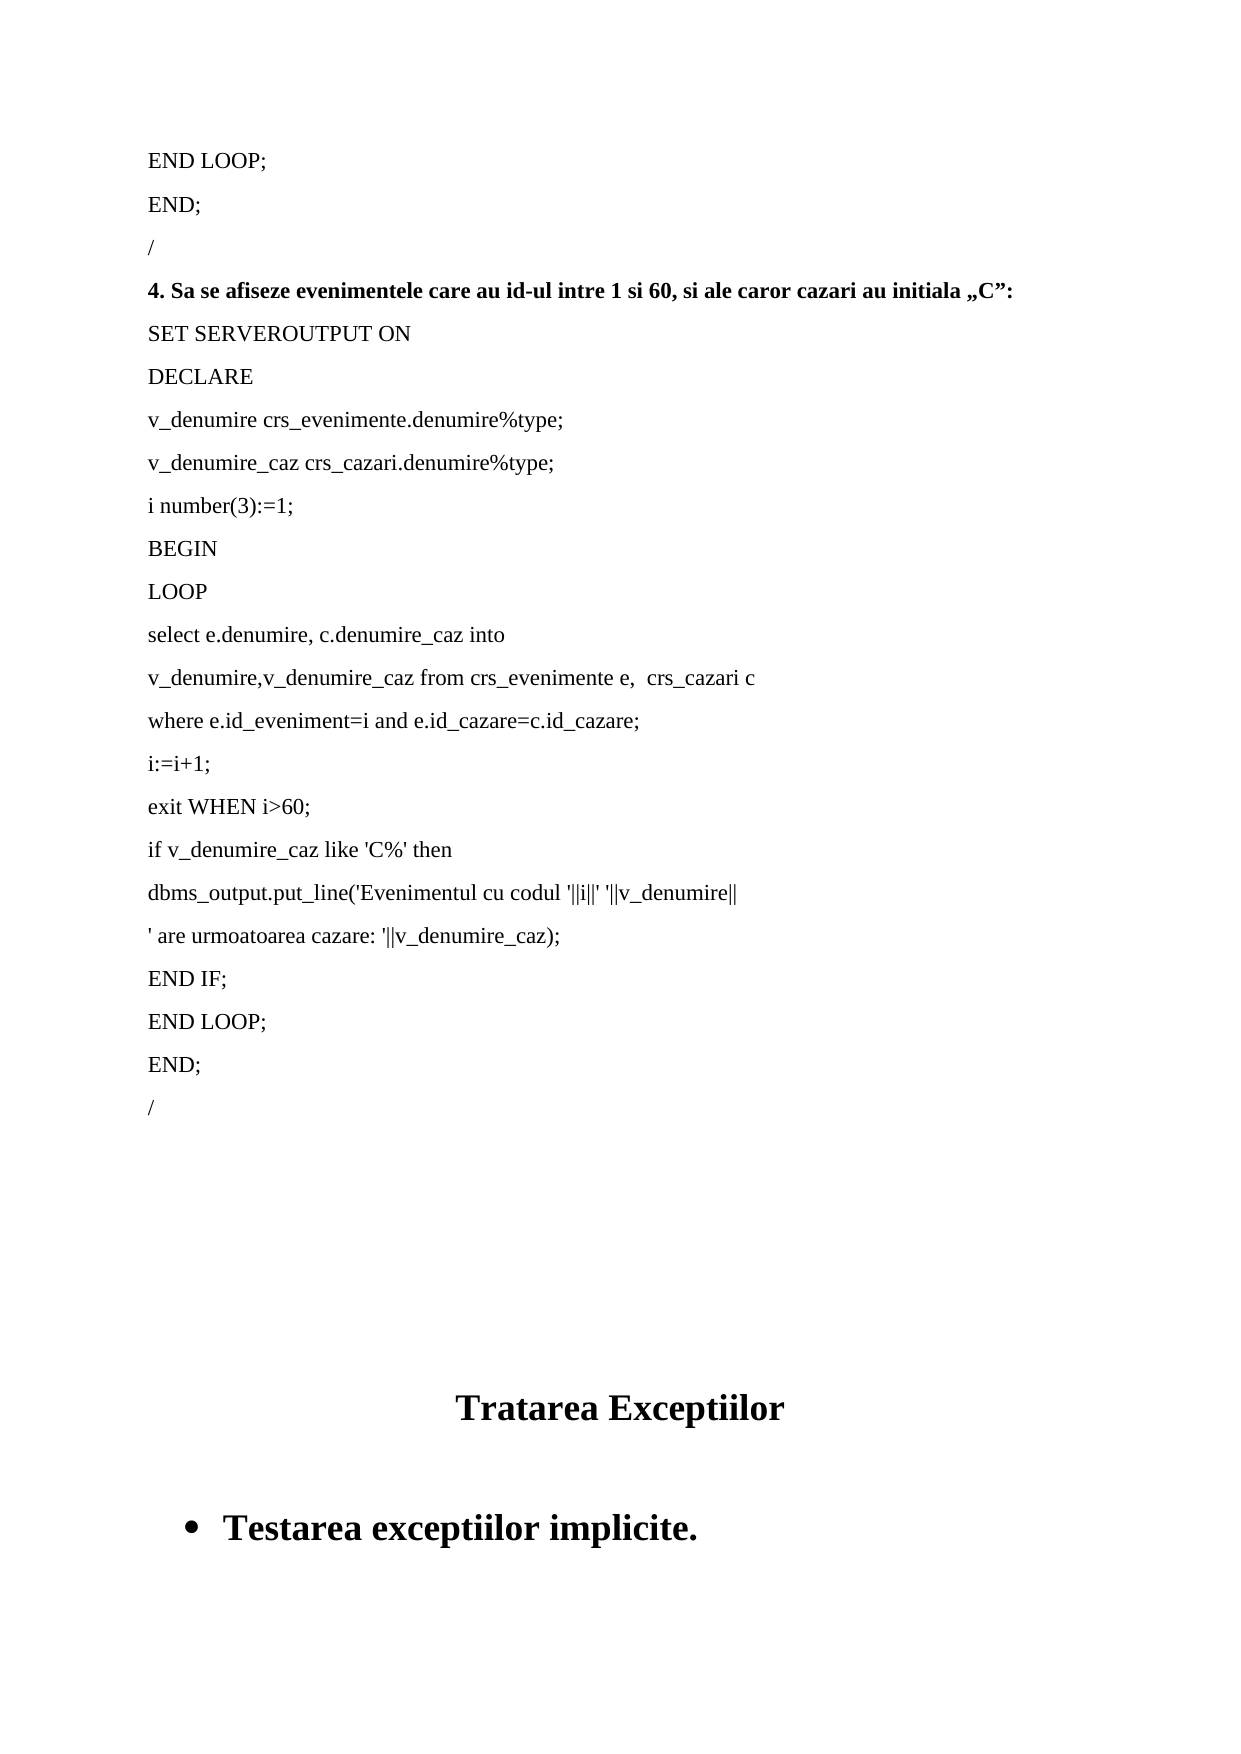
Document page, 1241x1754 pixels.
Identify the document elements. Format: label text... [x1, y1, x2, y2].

text END LOOP; [148, 148, 1093, 174]
text / [148, 1094, 1093, 1120]
text DECLARE [148, 363, 1093, 389]
text END IF; [148, 965, 1093, 991]
text select e.denumire, c.denumire_caz into [148, 621, 1093, 647]
text 4. Sa se afiseze evenimentele care au id-ul intre 1 si 60, si ale caror cazari au initiala „C”: [148, 277, 1093, 303]
list Testarea exceptiilor implicite. [185, 1505, 1093, 1548]
text LOOP [148, 578, 1093, 604]
text END LOOP; [148, 1008, 1093, 1034]
text / [148, 234, 1093, 260]
text Tratarea Exceptiilor [148, 1386, 1093, 1429]
text END; [148, 191, 1093, 217]
text ' are urmoatoarea cazare: '||v_denumire_caz); [148, 922, 1093, 948]
text dbms_output.put_line('Evenimentul cu codul '||i||' '||v_denumire|| [148, 879, 1093, 905]
text i:=i+1; [148, 750, 1093, 776]
text SET SERVEROUTPUT ON [148, 320, 1093, 346]
text if v_denumire_caz like 'C%' then [148, 836, 1093, 862]
text i number(3):=1; [148, 492, 1093, 518]
text v_denumire,v_denumire_caz from crs_evenimente e, crs_cazari c [148, 664, 1093, 690]
text where e.id_eveniment=i and e.id_cazare=c.id_cazare; [148, 707, 1093, 733]
text v_denumire crs_evenimente.denumire%type; [148, 406, 1093, 432]
text BEGIN [148, 535, 1093, 561]
text v_denumire_caz crs_cazari.denumire%type; [148, 449, 1093, 475]
text END; [148, 1051, 1093, 1077]
text exit WHEN i>60; [148, 793, 1093, 819]
